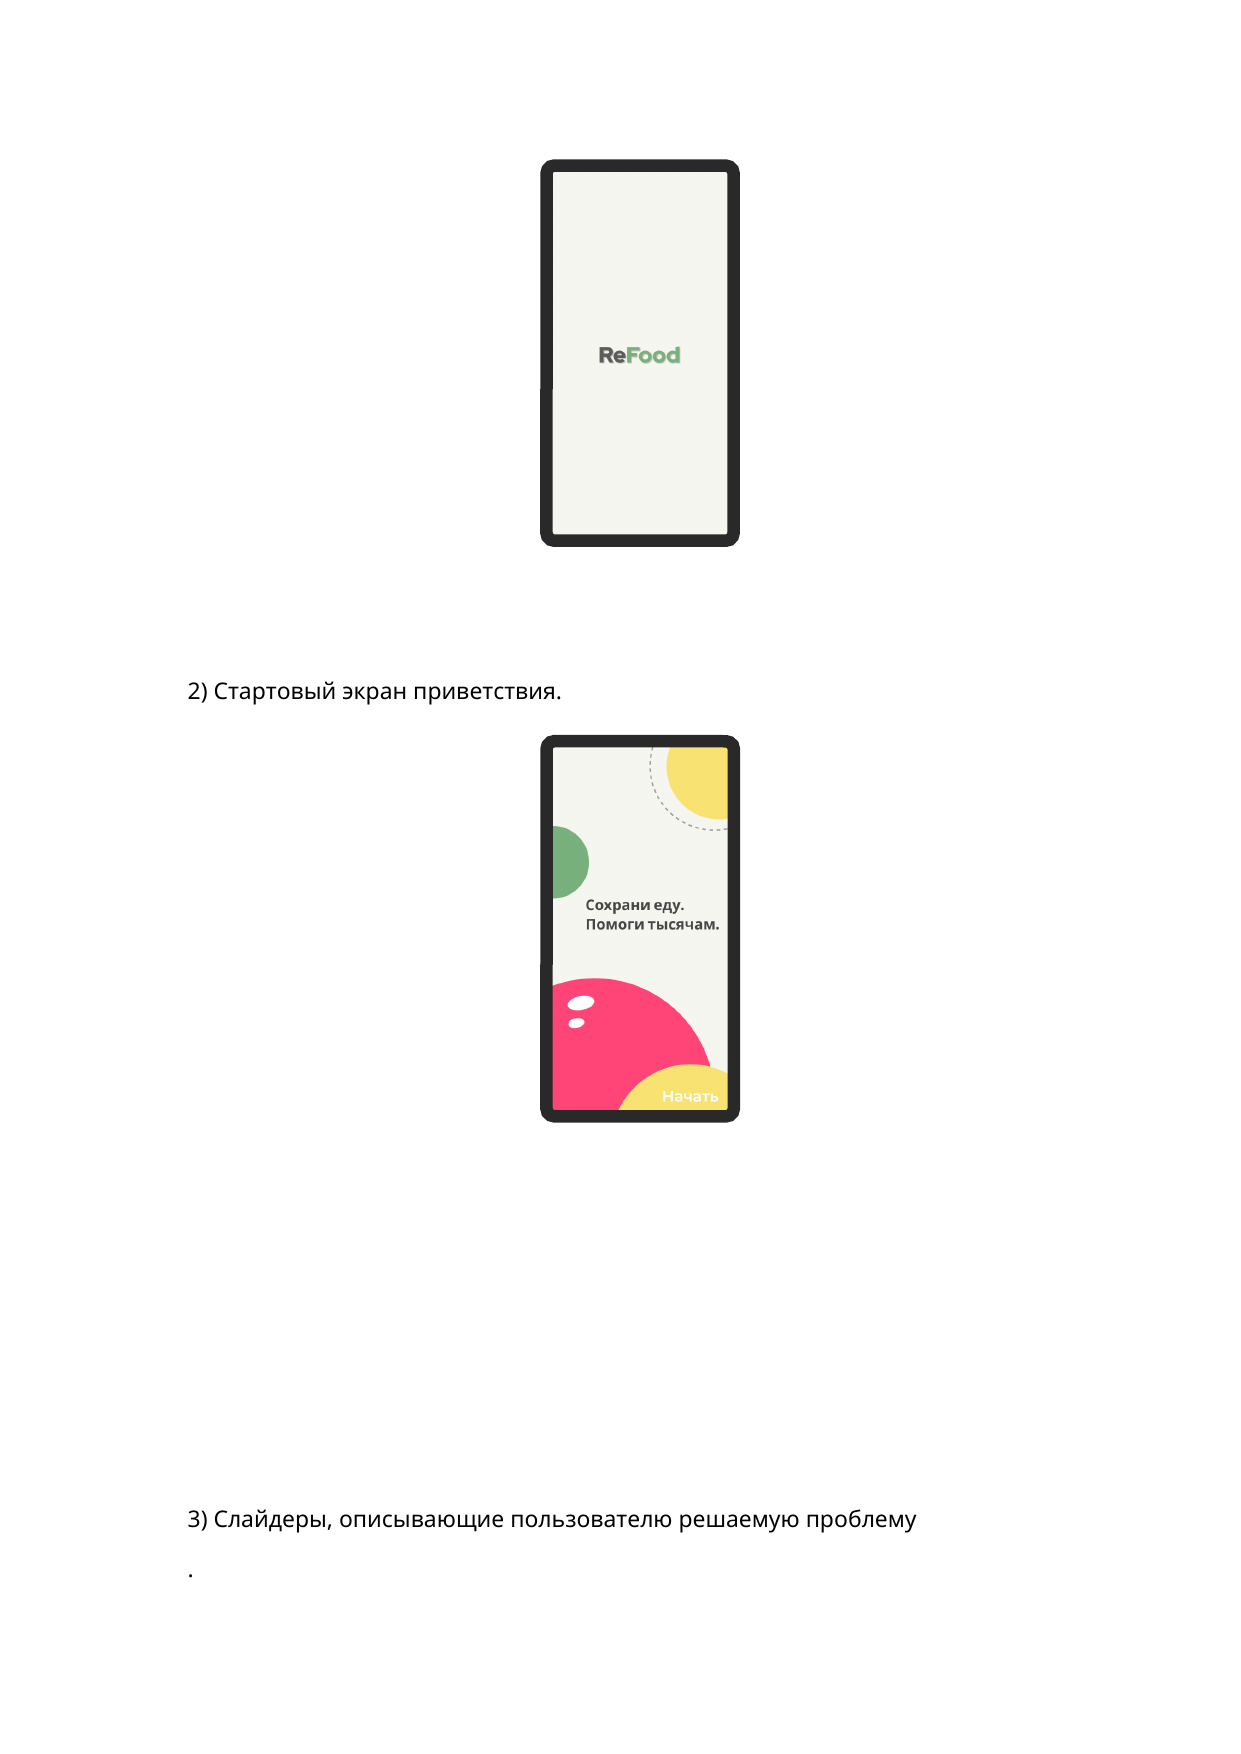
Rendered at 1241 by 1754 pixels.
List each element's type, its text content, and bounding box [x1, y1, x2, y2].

picture [553, 748, 727, 1110]
text 2) Стартовый экран приветствия. [187, 675, 1090, 706]
text . [187, 1553, 1090, 1584]
picture [553, 172, 727, 534]
text 3) Слайдеры, описывающие пользователю решаемую проблему [187, 1503, 1090, 1534]
